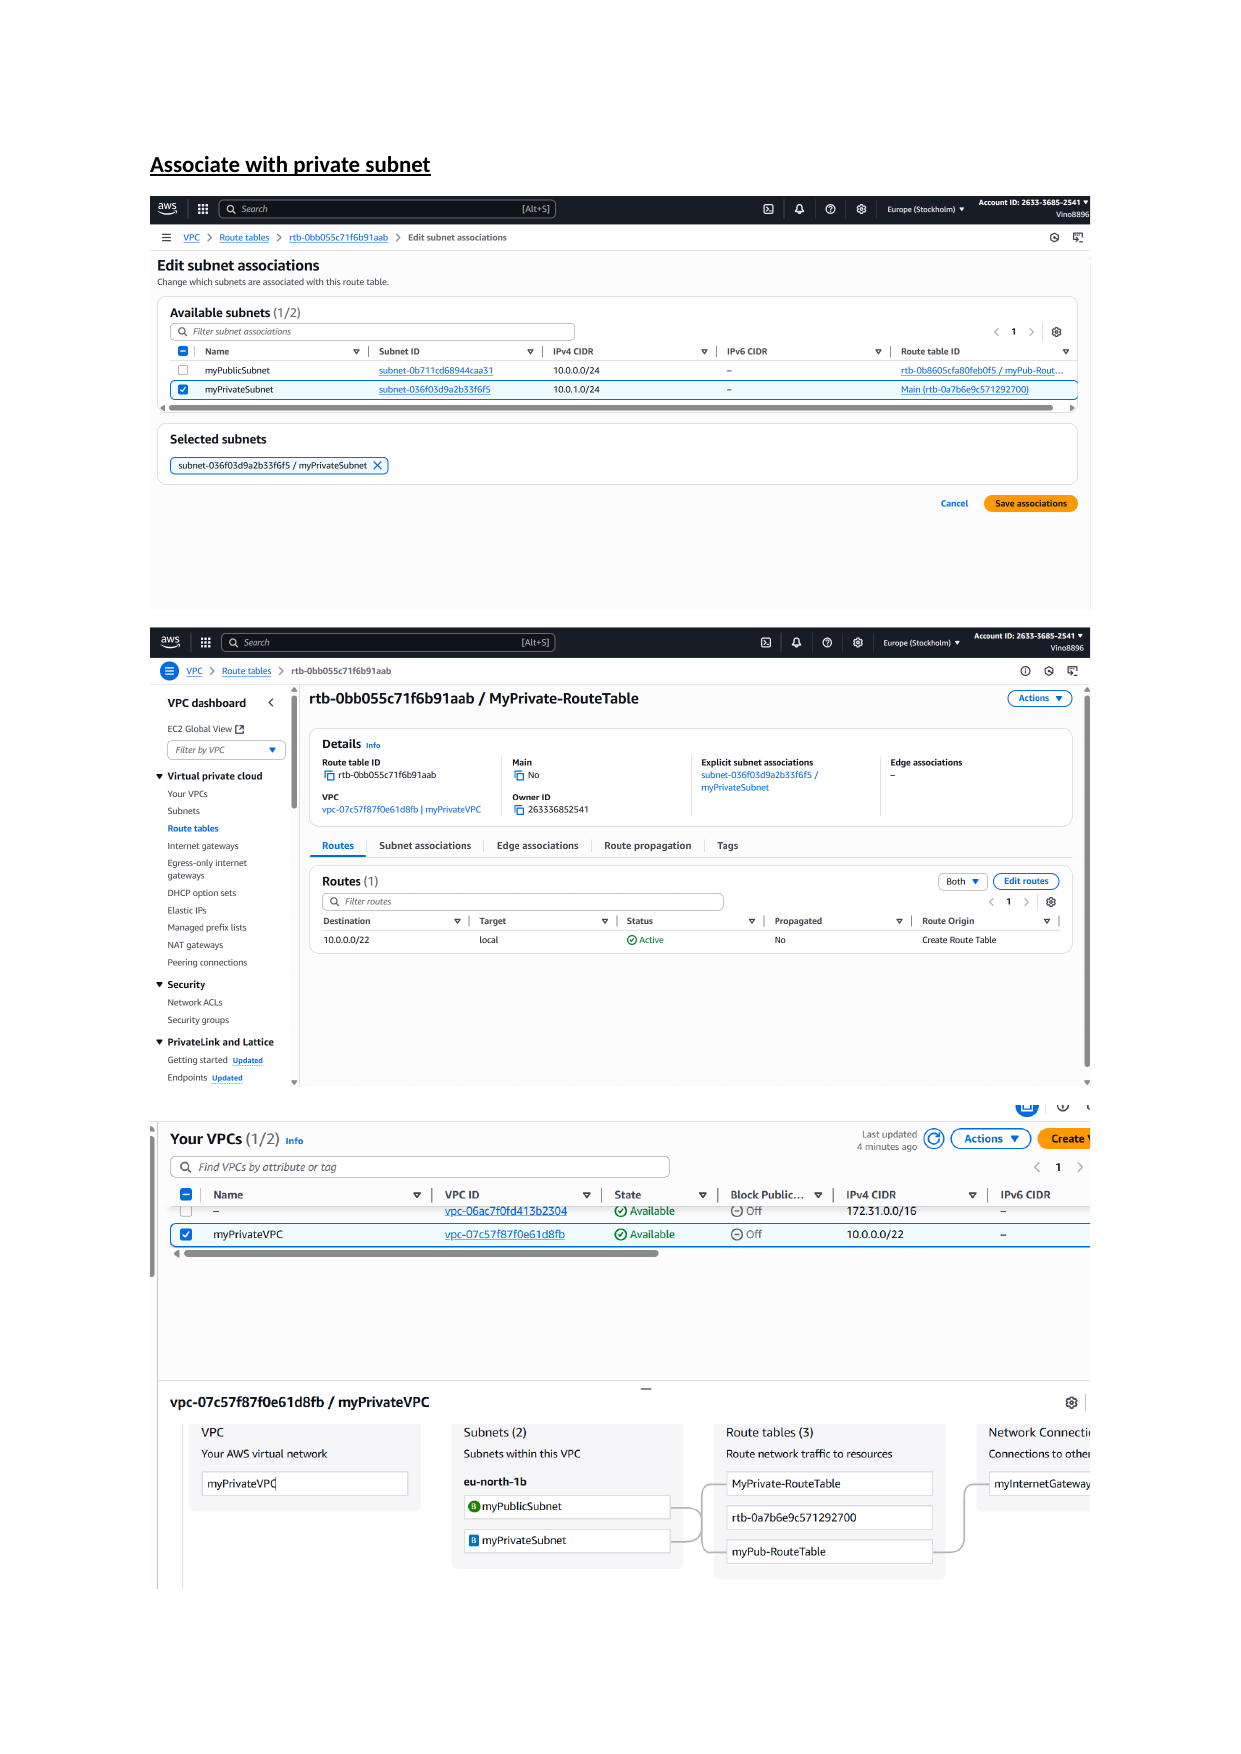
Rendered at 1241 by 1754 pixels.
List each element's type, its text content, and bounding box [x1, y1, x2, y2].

text Associate with private subnet [150, 150, 1090, 178]
